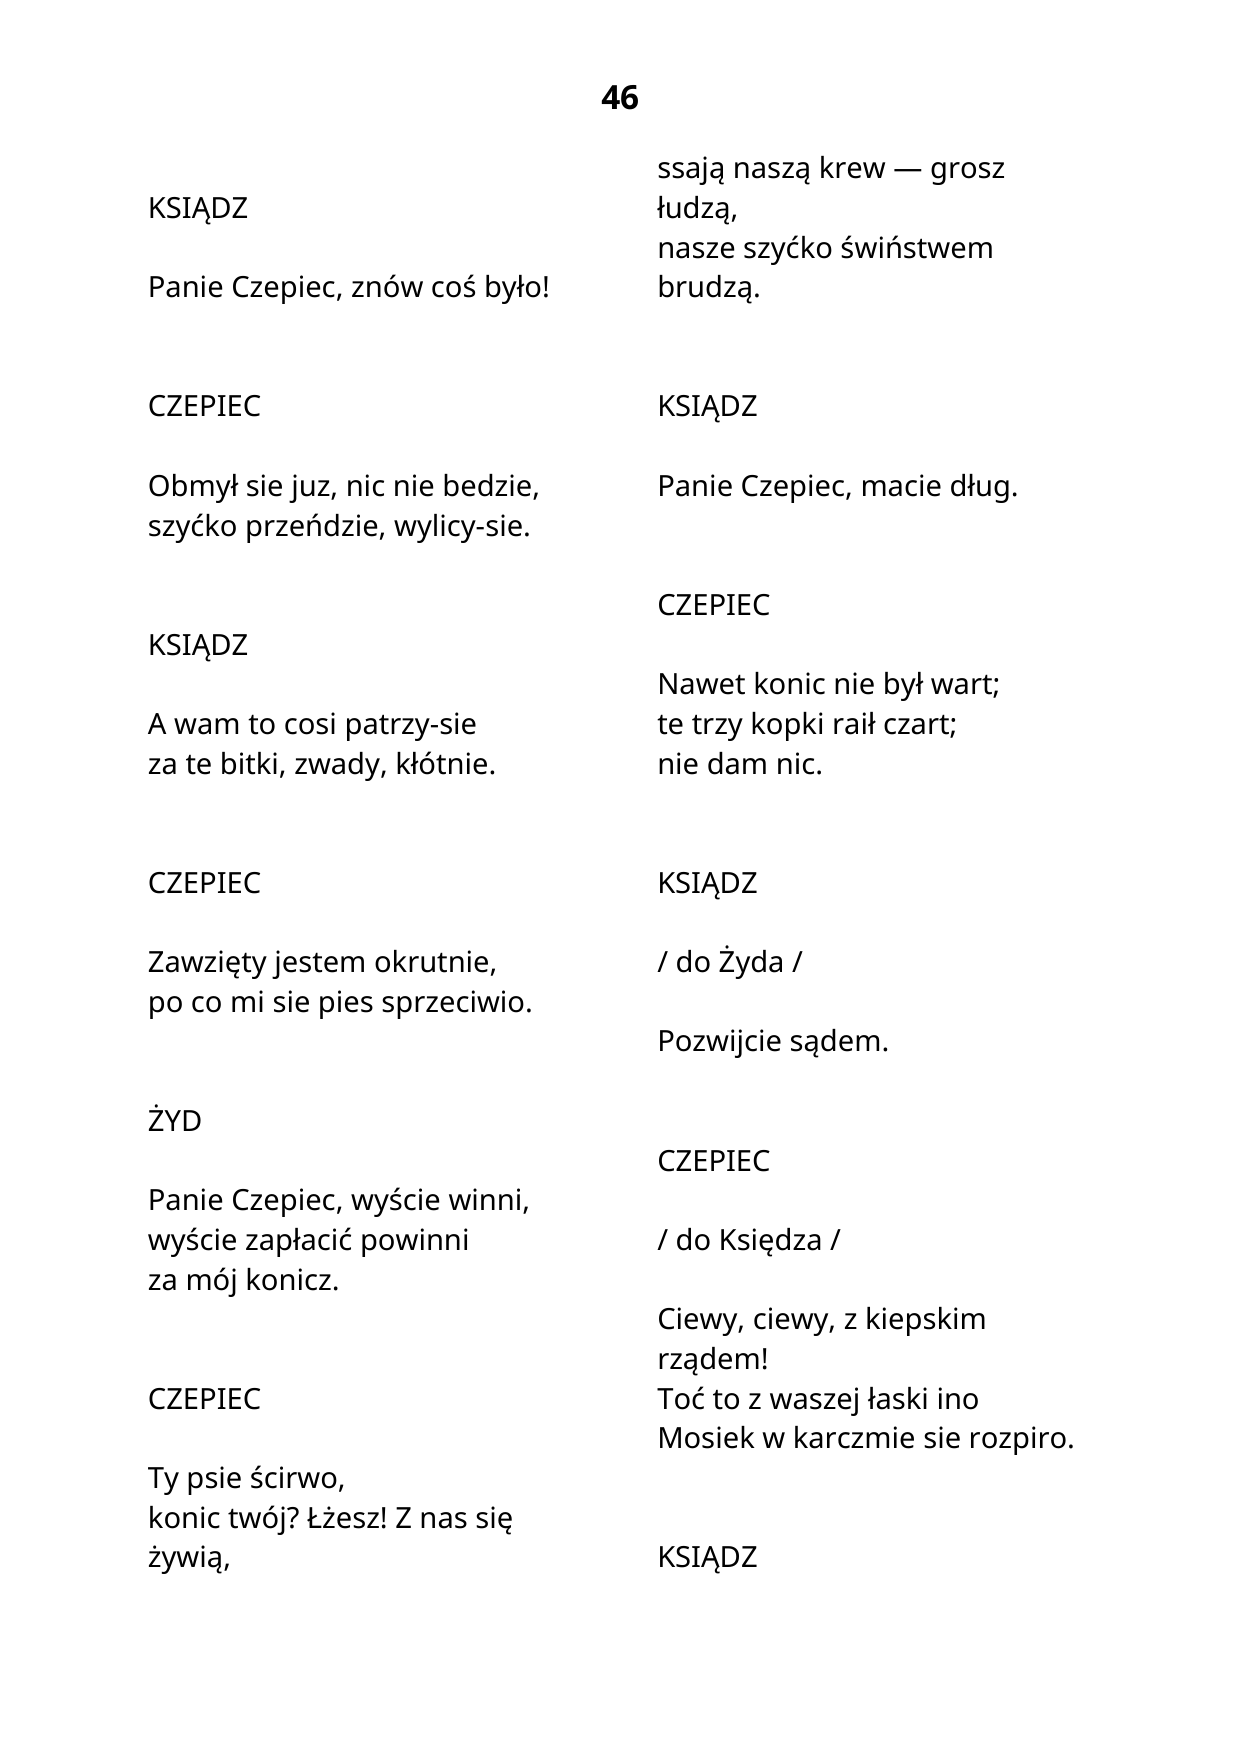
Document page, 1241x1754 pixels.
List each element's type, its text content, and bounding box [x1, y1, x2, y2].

text Mosiek w karczmie sie rozpiro. [657, 1418, 1093, 1457]
text CZEPIEC [148, 862, 583, 902]
text Ty psie ścirwo, [148, 1457, 583, 1497]
text Panie Czepiec, znów coś było! [148, 267, 583, 306]
text KSIĄDZ [148, 187, 583, 227]
text Pozwijcie sądem. [657, 1021, 1093, 1060]
text CZEPIEC [657, 1140, 1093, 1179]
text konic twój? Łżesz! Z nas się żywią, [148, 1497, 583, 1576]
text za mój konicz. [148, 1259, 583, 1298]
text nie dam nic. [657, 743, 1093, 783]
text KSIĄDZ [657, 862, 1093, 902]
text KSIĄDZ [657, 386, 1093, 425]
text A wam to cosi patrzy-sie [148, 703, 583, 743]
text te trzy kopki raił czart; [657, 703, 1093, 743]
text ssają naszą krew — grosz łudzą, [657, 148, 1093, 227]
text CZEPIEC [148, 386, 583, 425]
text szyćko przeńdzie, wylicy-sie. [148, 505, 583, 544]
text po co mi sie pies sprzeciwio. [148, 981, 583, 1021]
text CZEPIEC [148, 1378, 583, 1418]
text Obmył sie juz, nic nie bedzie, [148, 465, 583, 505]
text KSIĄDZ [657, 1537, 1093, 1576]
text Zawzięty jestem okrutnie, [148, 941, 583, 981]
text Toć to z waszej łaski ino [657, 1378, 1093, 1418]
text wyście zapłacić powinni [148, 1219, 583, 1259]
text Panie Czepiec, wyście winni, [148, 1179, 583, 1219]
text za te bitki, zwady, kłótnie. [148, 743, 583, 783]
text / do Księdza / [657, 1219, 1093, 1259]
text KSIĄDZ [148, 624, 583, 663]
text nasze szyćko świństwem brudzą. [657, 227, 1093, 306]
text Nawet konic nie był wart; [657, 663, 1093, 703]
text ŻYD [148, 1100, 583, 1140]
text Panie Czepiec, macie dług. [657, 465, 1093, 505]
text Ciewy, ciewy, z kiepskim rządem! [657, 1298, 1093, 1378]
text / do Żyda / [657, 941, 1093, 981]
text CZEPIEC [657, 584, 1093, 624]
